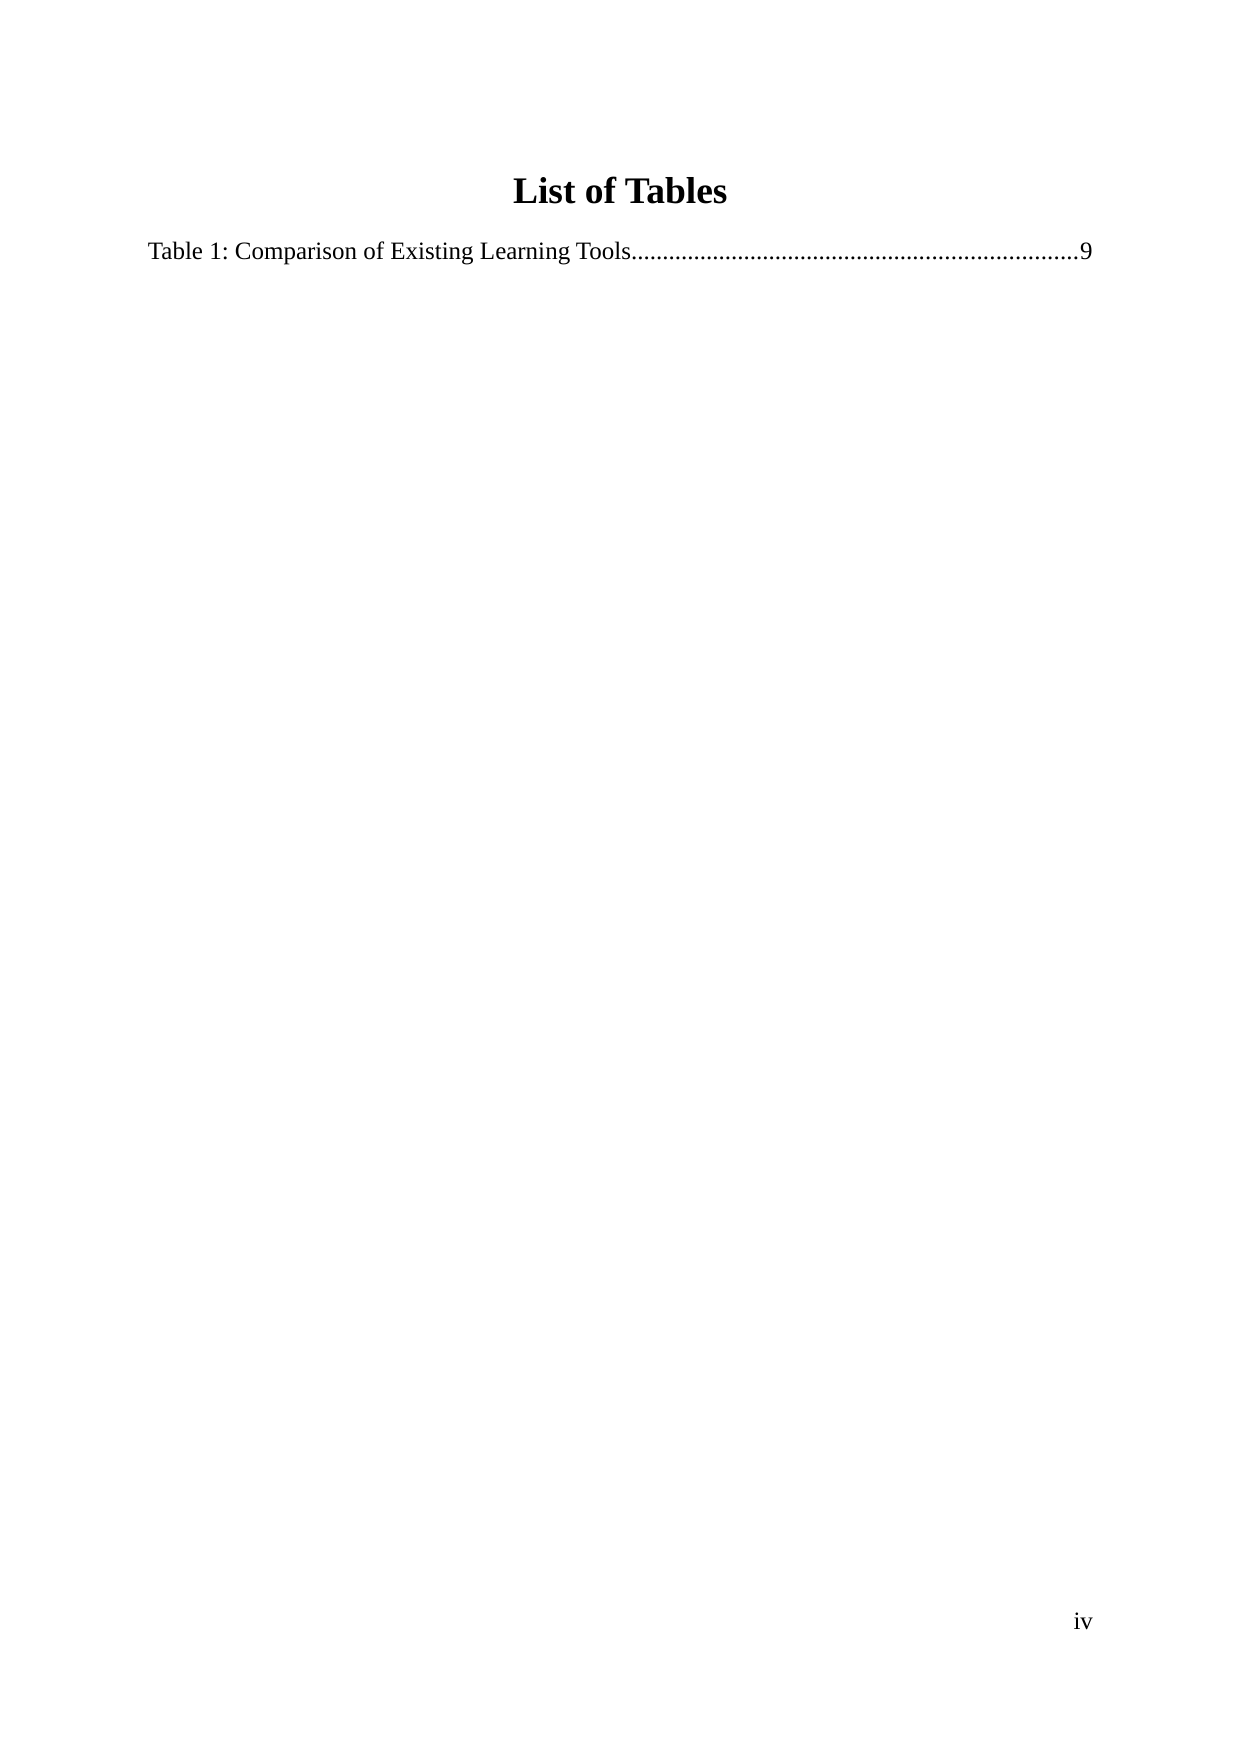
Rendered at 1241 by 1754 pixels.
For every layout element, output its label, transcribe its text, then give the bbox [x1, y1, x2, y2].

text Table 1: Comparison of Existing Learning Tools 9 [148, 236, 1093, 265]
subtitle List of Tables [148, 168, 1093, 211]
